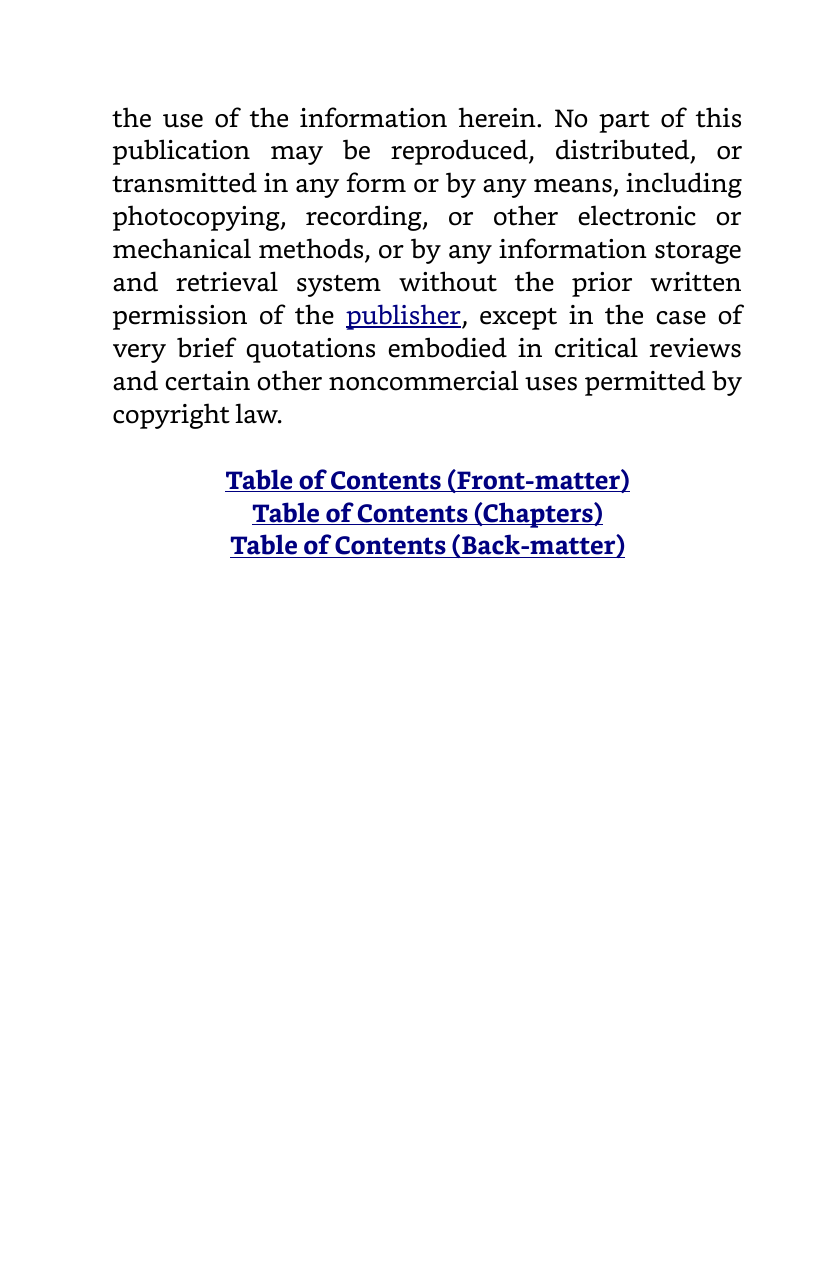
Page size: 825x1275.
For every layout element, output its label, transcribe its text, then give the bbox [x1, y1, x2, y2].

text Table of Contents (Back-matter) [112, 528, 742, 561]
text Table of Contents (Front-matter) [112, 463, 742, 496]
text the use of the information herein. No part of this publication may be reproduced, distributed, or transmitted in any form or by any means, including photocopying, recording, or other electronic or mechanical methods, or by any information storage and retrieval system without the prior written permission of the publisher, except in the case of very brief quotations embodied in critical reviews and certain other noncommercial uses permitted by copyright law. [112, 101, 742, 430]
text Table of Contents (Chapters) [112, 496, 742, 528]
